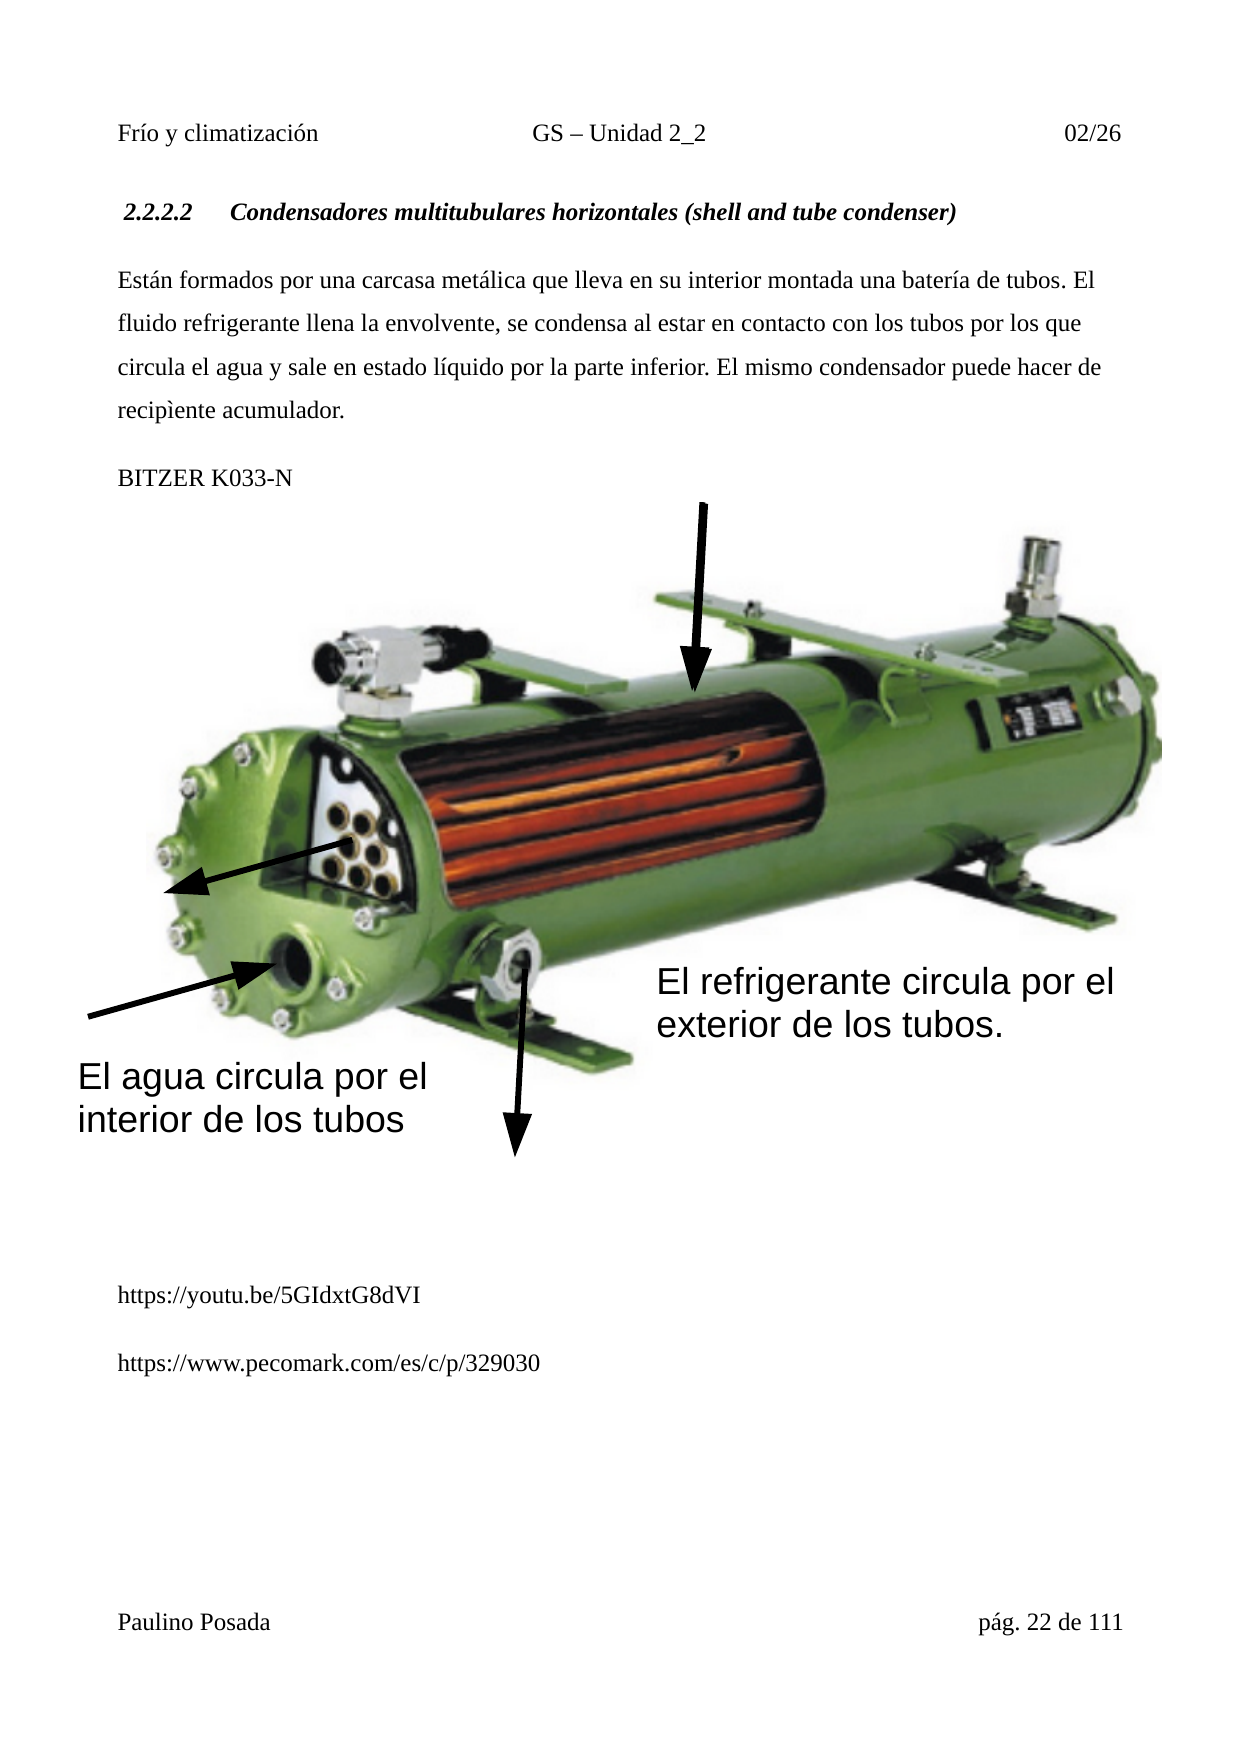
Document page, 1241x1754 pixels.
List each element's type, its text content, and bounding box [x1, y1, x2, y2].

text Están formados por una carcasa metálica que lleva en su interior montada una batería de tubos. El fluido refrigerante llena la envolvente, se condensa al estar en contacto con los tubos por los que circula el agua y sale en estado líquido por la parte inferior. El mismo condensador puede hacer de recipìente acumulador. [117, 265, 1123, 423]
text https://youtu.be/5GIdxtG8dVI [117, 1280, 1123, 1309]
picture [147, 1071, 157, 1087]
subtitle Condensadores multitubulares horizontales (shell and tube condenser) [117, 197, 1123, 226]
picture [146, 1086, 157, 1094]
picture [339, 1071, 349, 1087]
text https://www.pecomark.com/es/c/p/329030 [117, 1348, 1123, 1377]
text BITZER K033-N [117, 463, 1123, 492]
picture [146, 505, 1162, 1097]
